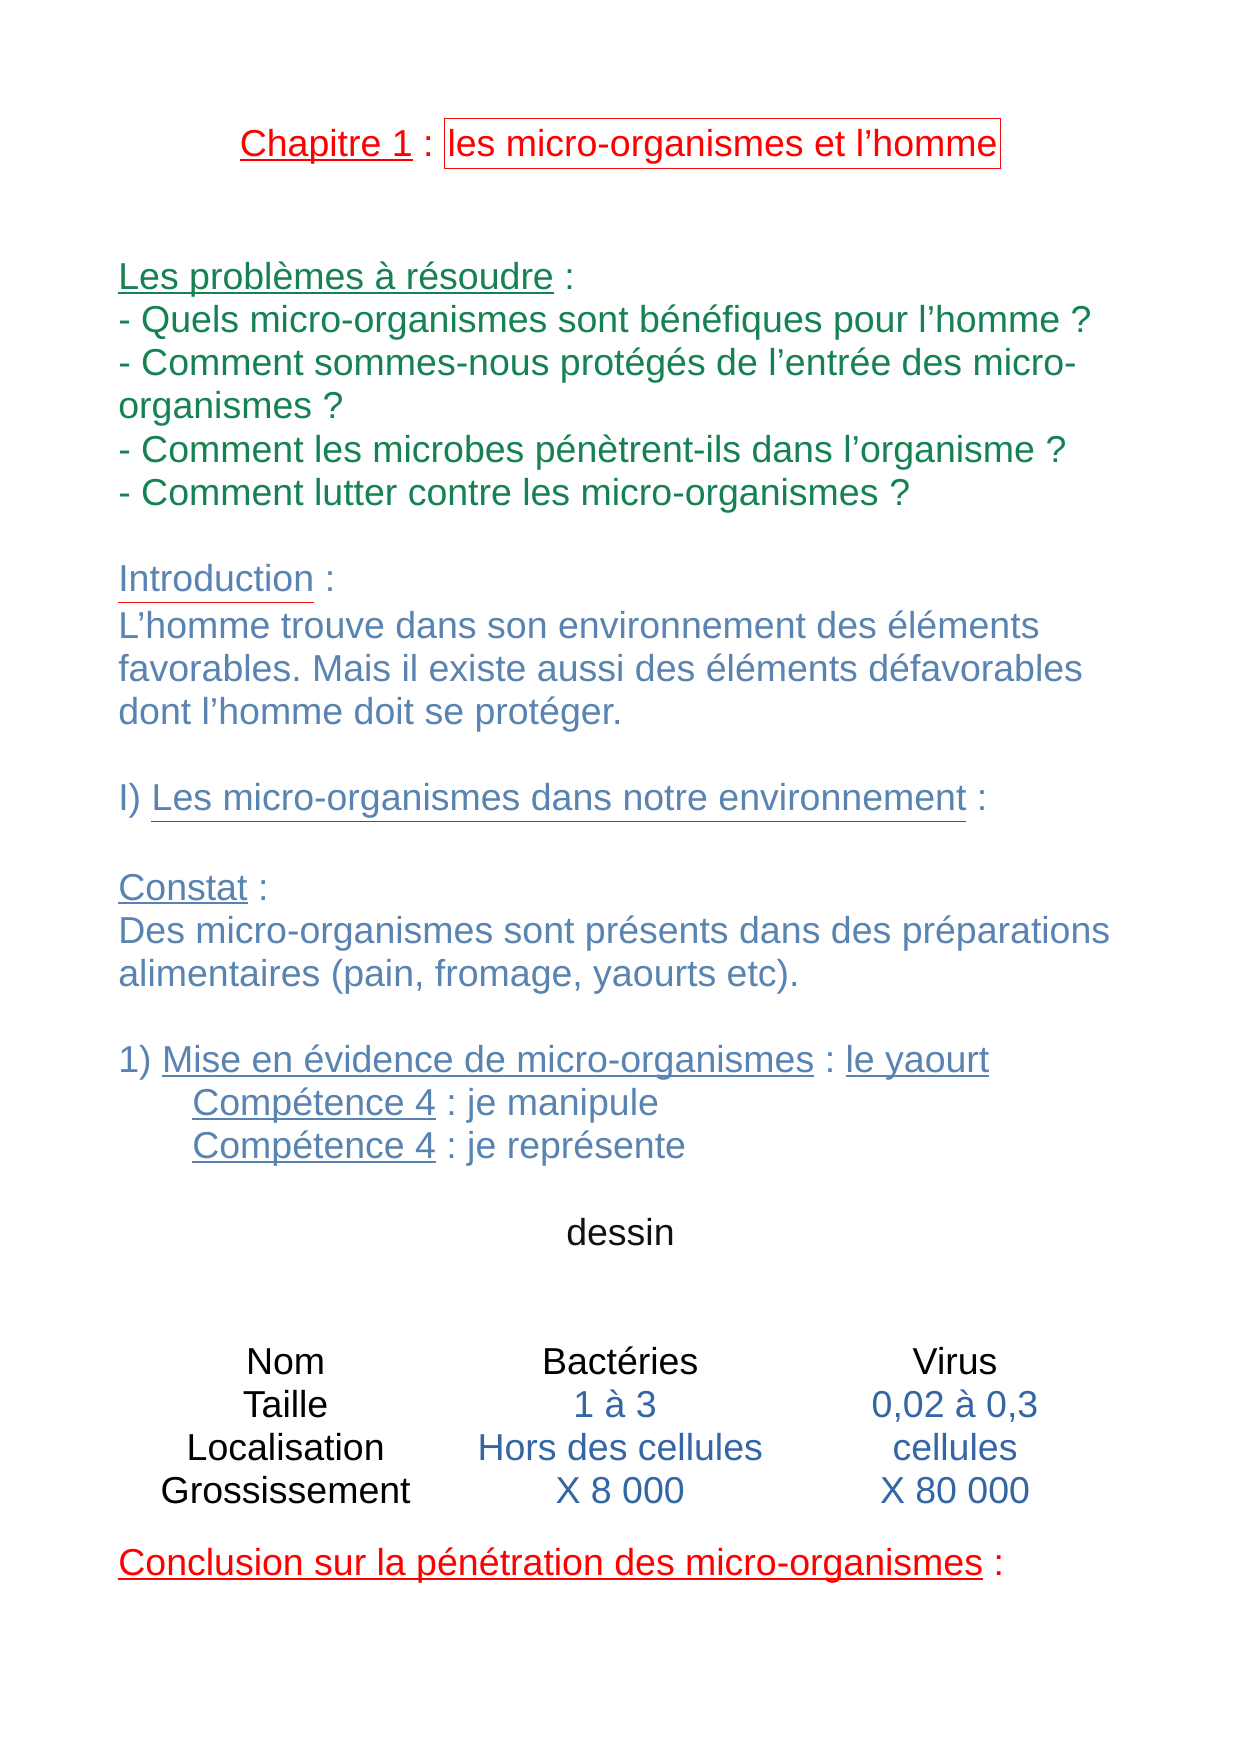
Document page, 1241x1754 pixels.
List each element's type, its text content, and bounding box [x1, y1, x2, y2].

table_cell Localisation [118, 1426, 453, 1469]
text - Quels micro-organismes sont bénéfiques pour l’homme ? [118, 297, 1122, 341]
text Introduction : [118, 556, 1122, 603]
text Conclusion sur la pénétration des micro-organismes : [118, 1541, 1122, 1584]
text Chapitre 1 : [118, 118, 444, 168]
table_cell 0,02 à 0,3 [788, 1383, 1122, 1426]
text - Comment les microbes pénètrent-ils dans l’organisme ? [118, 427, 1122, 470]
text 1) Mise en évidence de micro-organismes : le yaourt [118, 1037, 1122, 1081]
text - Comment lutter contre les micro-organismes ? [118, 470, 1122, 513]
table_cell X 80 000 [788, 1469, 1122, 1512]
text [1001, 118, 1122, 168]
table_cell 1 à 3 [453, 1383, 787, 1426]
text dessin [118, 1210, 1122, 1253]
table_header Nom [118, 1339, 453, 1382]
text - Comment sommes-nous protégés de l’entrée des micro-organismes ? [118, 341, 1122, 427]
table_cell X 8 000 [453, 1469, 787, 1512]
text L’homme trouve dans son environnement des éléments favorables. Mais il existe aussi des éléments défavorables dont l’homme doit se protéger. [118, 603, 1122, 732]
table_cell Hors des cellules [453, 1426, 787, 1469]
text I) Les micro-organismes dans notre environnement : [118, 775, 1122, 822]
table_header Virus [788, 1339, 1122, 1382]
text Compétence 4 : je représente [118, 1124, 1122, 1167]
table_cell Grossissement [118, 1469, 453, 1512]
text Compétence 4 : je manipule [118, 1081, 1122, 1124]
text Des micro-organismes sont présents dans des préparations alimentaires (pain, fromage, yaourts etc). [118, 908, 1122, 994]
text Constat : [118, 865, 1122, 908]
table_cell Taille [118, 1383, 453, 1426]
table_cell cellules [788, 1426, 1122, 1469]
text Les problèmes à résoudre : [118, 254, 1122, 297]
text les micro-organismes et l’homme [445, 119, 1000, 168]
table_header Bactéries [453, 1339, 787, 1382]
